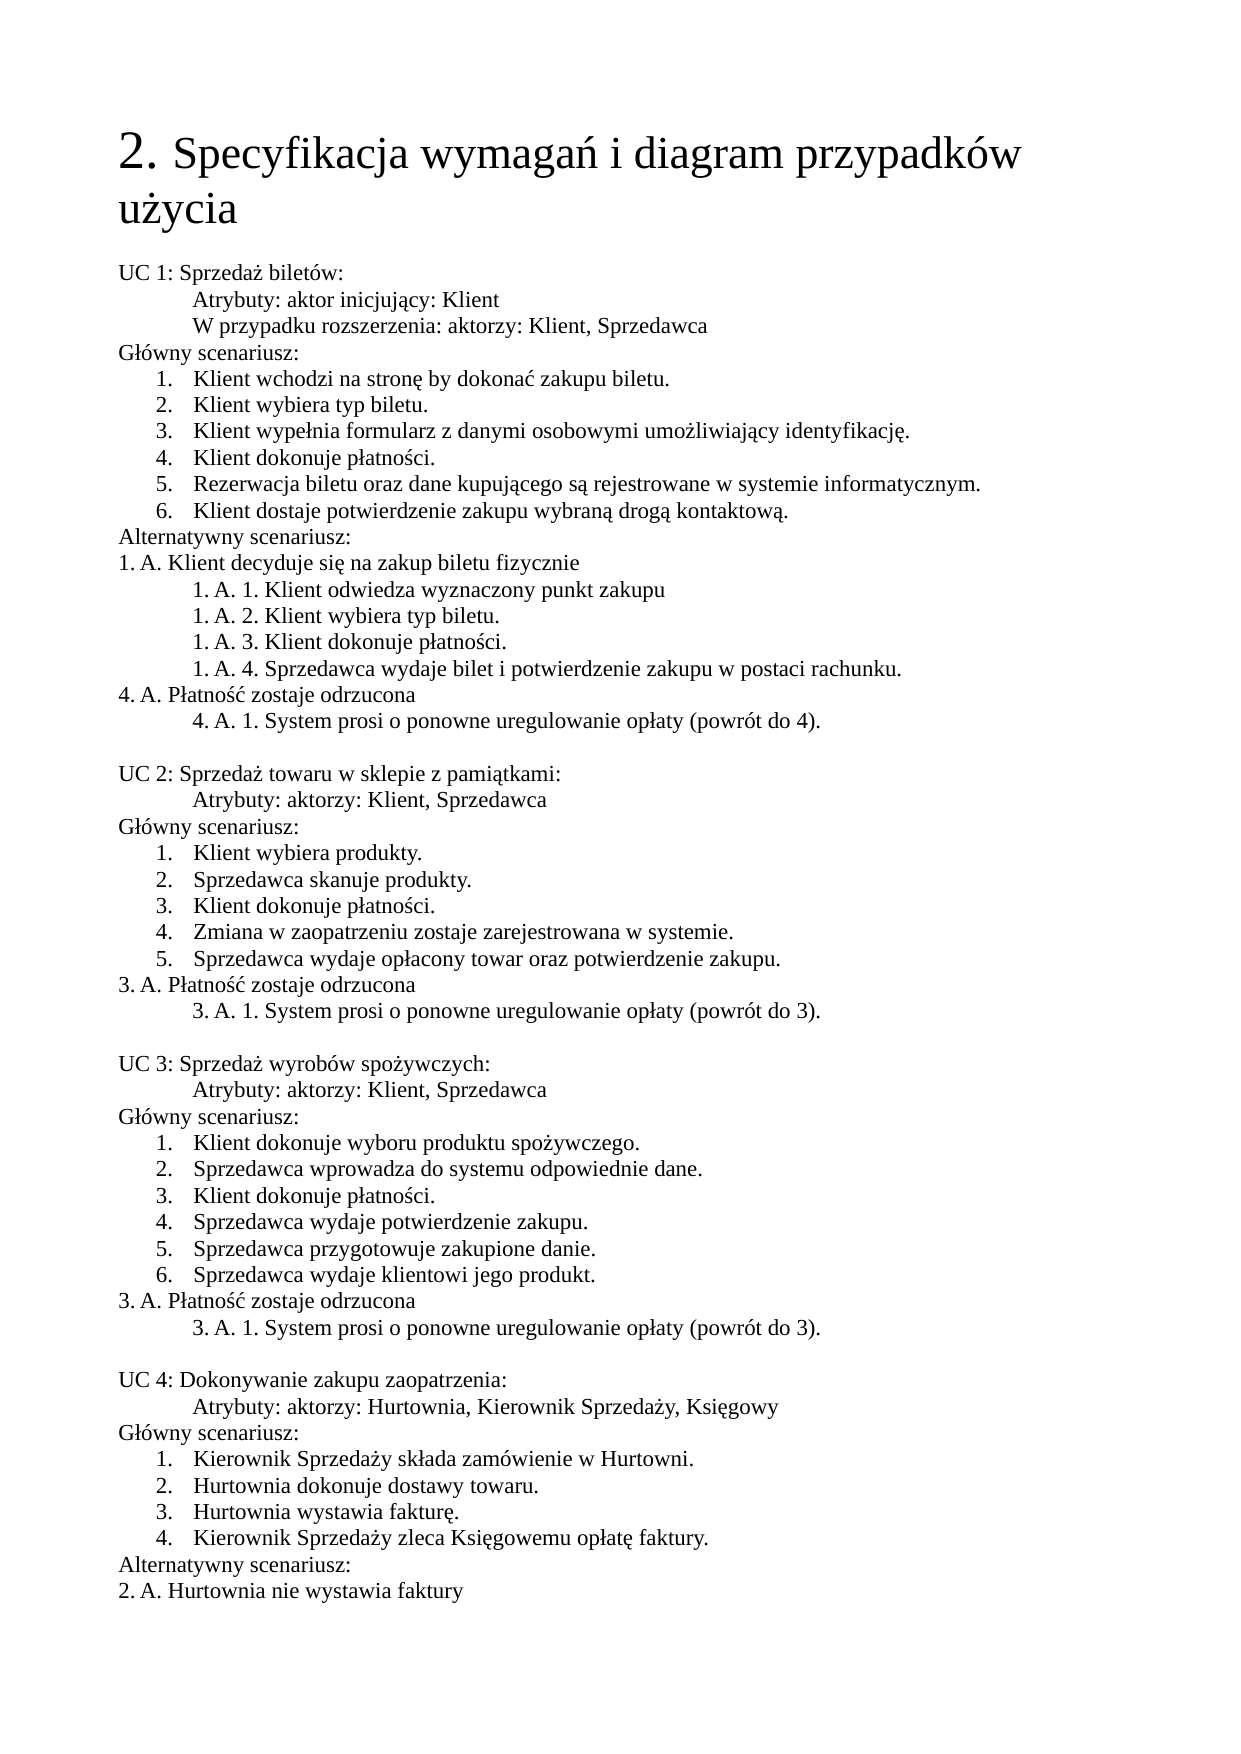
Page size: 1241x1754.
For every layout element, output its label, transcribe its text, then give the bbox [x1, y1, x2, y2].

list Sprzedawca wydaje klientowi jego produkt. [156, 1261, 1122, 1287]
list Klient dokonuje płatności. [156, 892, 1122, 918]
list Hurtownia wystawia fakturę. [156, 1498, 1122, 1524]
text UC 4: Dokonywanie zakupu zaopatrzenia: [118, 1366, 1122, 1393]
text 2. Specyfikacja wymagań i diagram przypadków użycia [118, 118, 1122, 233]
text Atrybuty: aktorzy: Klient, Sprzedawca [118, 1076, 1122, 1103]
text Alternatywny scenariusz: [118, 1551, 1122, 1577]
text 4. A. Płatność zostaje odrzucona [118, 681, 1122, 707]
list Kierownik Sprzedaży składa zamówienie w Hurtowni. [156, 1445, 1122, 1472]
text Atrybuty: aktorzy: Klient, Sprzedawca [118, 787, 1122, 813]
list Klient wybiera typ biletu. [156, 391, 1122, 418]
list Klient wchodzi na stronę by dokonać zakupu biletu. [156, 365, 1122, 391]
list Hurtownia dokonuje dostawy towaru. [156, 1472, 1122, 1498]
text Atrybuty: aktorzy: Hurtownia, Kierownik Sprzedaży, Księgowy [118, 1393, 1122, 1419]
text 3. A. Płatność zostaje odrzucona [118, 971, 1122, 997]
text 1. A. 4. Sprzedawca wydaje bilet i potwierdzenie zakupu w postaci rachunku. [192, 655, 1122, 681]
list Zmiana w zaopatrzeniu zostaje zarejestrowana w systemie. [156, 918, 1122, 945]
list Sprzedawca wprowadza do systemu odpowiednie dane. [156, 1156, 1122, 1182]
text 1. A. 3. Klient dokonuje płatności. [192, 628, 1122, 655]
list Sprzedawca wydaje opłacony towar oraz potwierdzenie zakupu. [156, 945, 1122, 971]
text 1. A. 2. Klient wybiera typ biletu. [192, 602, 1122, 628]
text UC 3: Sprzedaż wyrobów spożywczych: [118, 1050, 1122, 1076]
text 3. A. Płatność zostaje odrzucona [118, 1287, 1122, 1314]
text 2. A. Hurtownia nie wystawia faktury [118, 1577, 1122, 1603]
text 3. A. 1. System prosi o ponowne uregulowanie opłaty (powrót do 3). [192, 1314, 1122, 1340]
text UC 2: Sprzedaż towaru w sklepie z pamiątkami: [118, 760, 1122, 787]
list Klient dostaje potwierdzenie zakupu wybraną drogą kontaktową. [156, 497, 1122, 523]
text 3. A. 1. System prosi o ponowne uregulowanie opłaty (powrót do 3). [192, 997, 1122, 1024]
list Kierownik Sprzedaży zleca Księgowemu opłatę faktury. [156, 1524, 1122, 1551]
text 4. A. 1. System prosi o ponowne uregulowanie opłaty (powrót do 4). [192, 707, 1122, 734]
text Główny scenariusz: [118, 813, 1122, 839]
text Główny scenariusz: [118, 1419, 1122, 1445]
text W przypadku rozszerzenia: aktorzy: Klient, Sprzedawca [118, 312, 1122, 338]
text 1. A. Klient decyduje się na zakup biletu fizycznie [118, 549, 1122, 576]
list Sprzedawca wydaje potwierdzenie zakupu. [156, 1208, 1122, 1234]
list Sprzedawca przygotowuje zakupione danie. [156, 1234, 1122, 1261]
text Główny scenariusz: [118, 338, 1122, 365]
list Klient wybiera produkty. [156, 839, 1122, 866]
list Klient wypełnia formularz z danymi osobowymi umożliwiający identyfikację. [156, 418, 1122, 444]
list Klient dokonuje płatności. [156, 1182, 1122, 1208]
text 1. A. 1. Klient odwiedza wyznaczony punkt zakupu [192, 576, 1122, 602]
text Główny scenariusz: [118, 1103, 1122, 1129]
list Rezerwacja biletu oraz dane kupującego są rejestrowane w systemie informatycznym. [156, 470, 1122, 497]
text Alternatywny scenariusz: [118, 523, 1122, 549]
list Sprzedawca skanuje produkty. [156, 866, 1122, 892]
list Klient dokonuje wyboru produktu spożywczego. [156, 1129, 1122, 1156]
list Klient dokonuje płatności. [156, 444, 1122, 470]
text UC 1: Sprzedaż biletów: [118, 259, 1122, 286]
text Atrybuty: aktor inicjujący: Klient [118, 286, 1122, 312]
